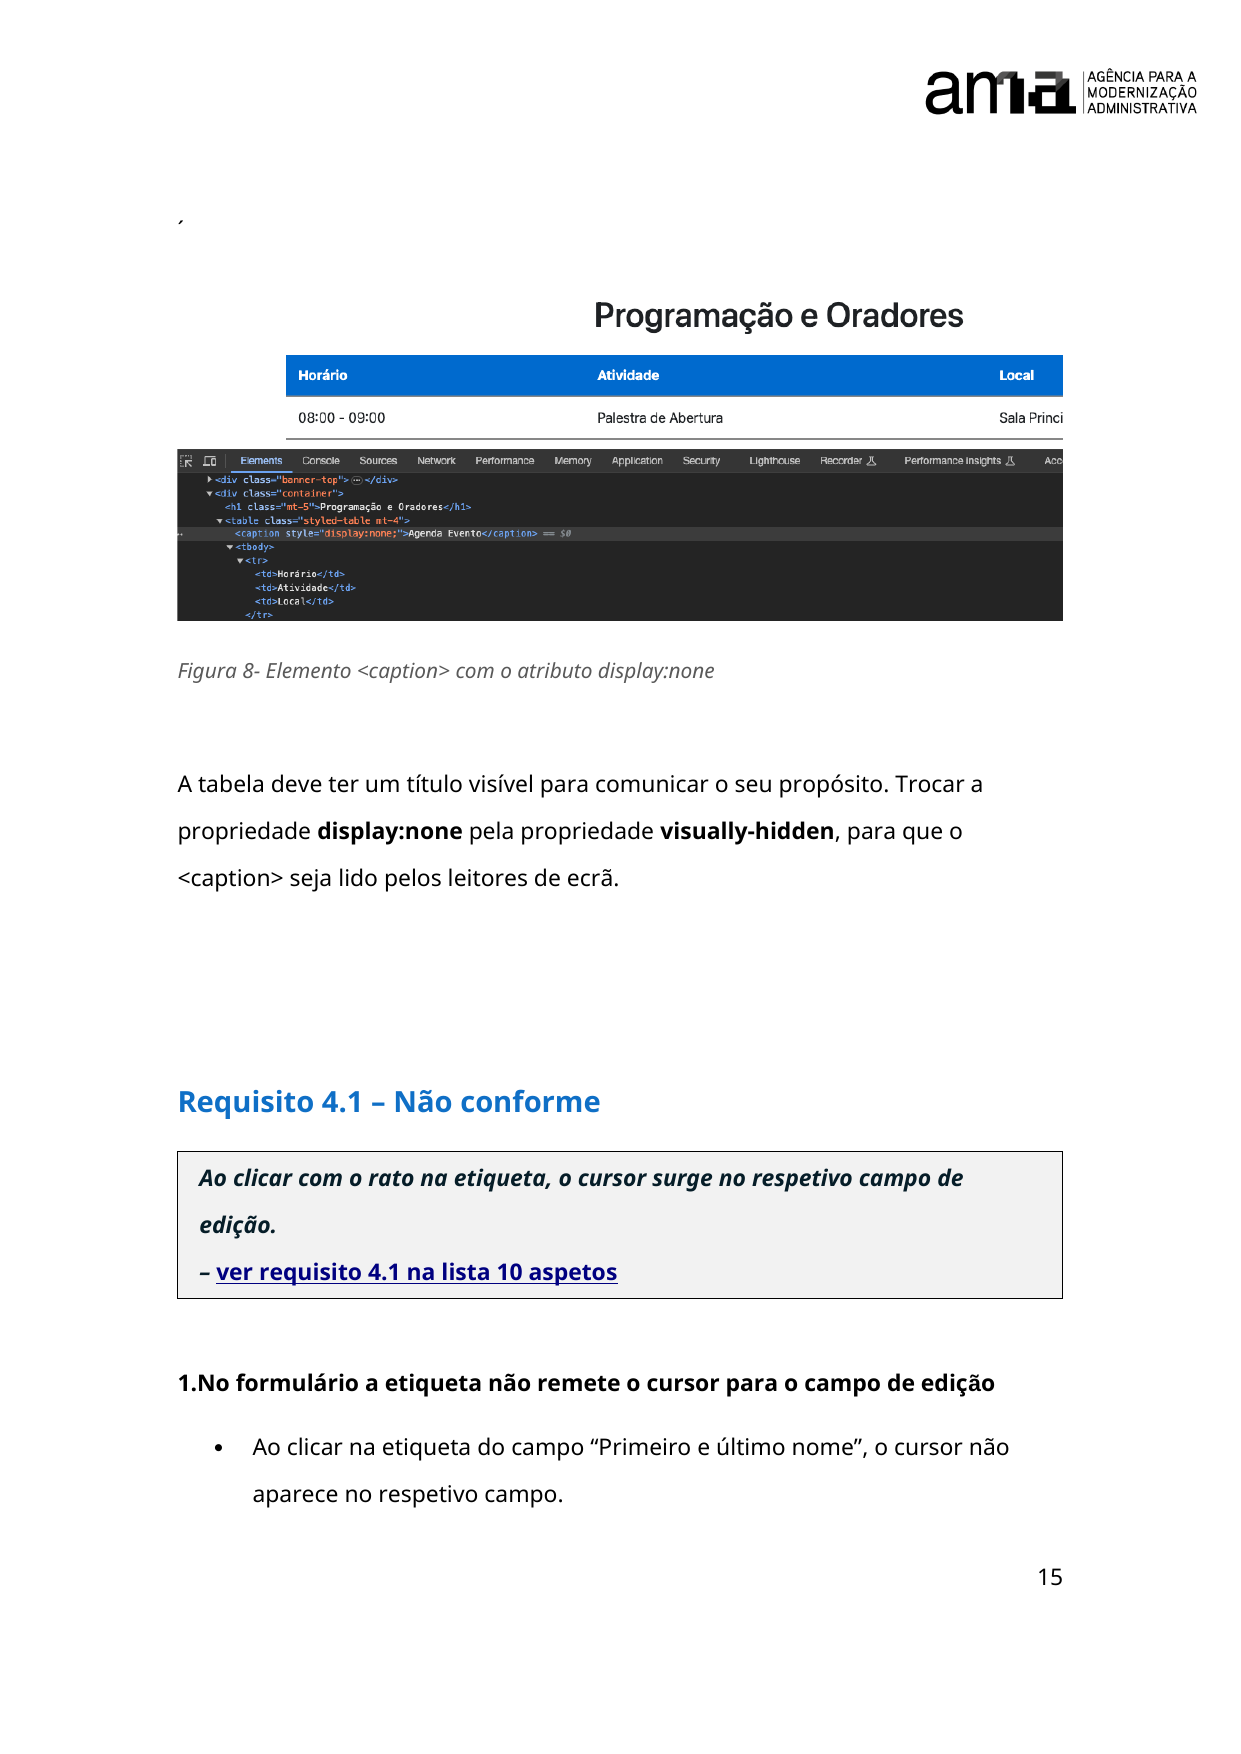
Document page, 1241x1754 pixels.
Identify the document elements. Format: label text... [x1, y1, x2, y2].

text 1.No formulário a etiqueta não remete o cursor para o campo de edição [177, 1366, 1063, 1398]
subtitle Requisito 4.1 – Não conforme [177, 1081, 1063, 1121]
text A tabela deve ter um título visível para comunicar o seu propósito. Trocar a propriedade display:none pela propriedade visually-hidden, para que o <caption> seja lido pelos leitores de ecrã. [177, 768, 1063, 893]
text Figura 8- Elemento <caption> com o atributo display:none [177, 657, 1063, 685]
text Ao clicar com o rato na etiqueta, o cursor surge no respetivo campo de edição. – ver requisito 4.1 na lista 10 aspetos [178, 1152, 1062, 1298]
list Ao clicar na etiqueta do campo “Primeiro e último nome”, o cursor não aparece no respetivo campo. [215, 1431, 1063, 1509]
text ´ [177, 214, 1063, 261]
